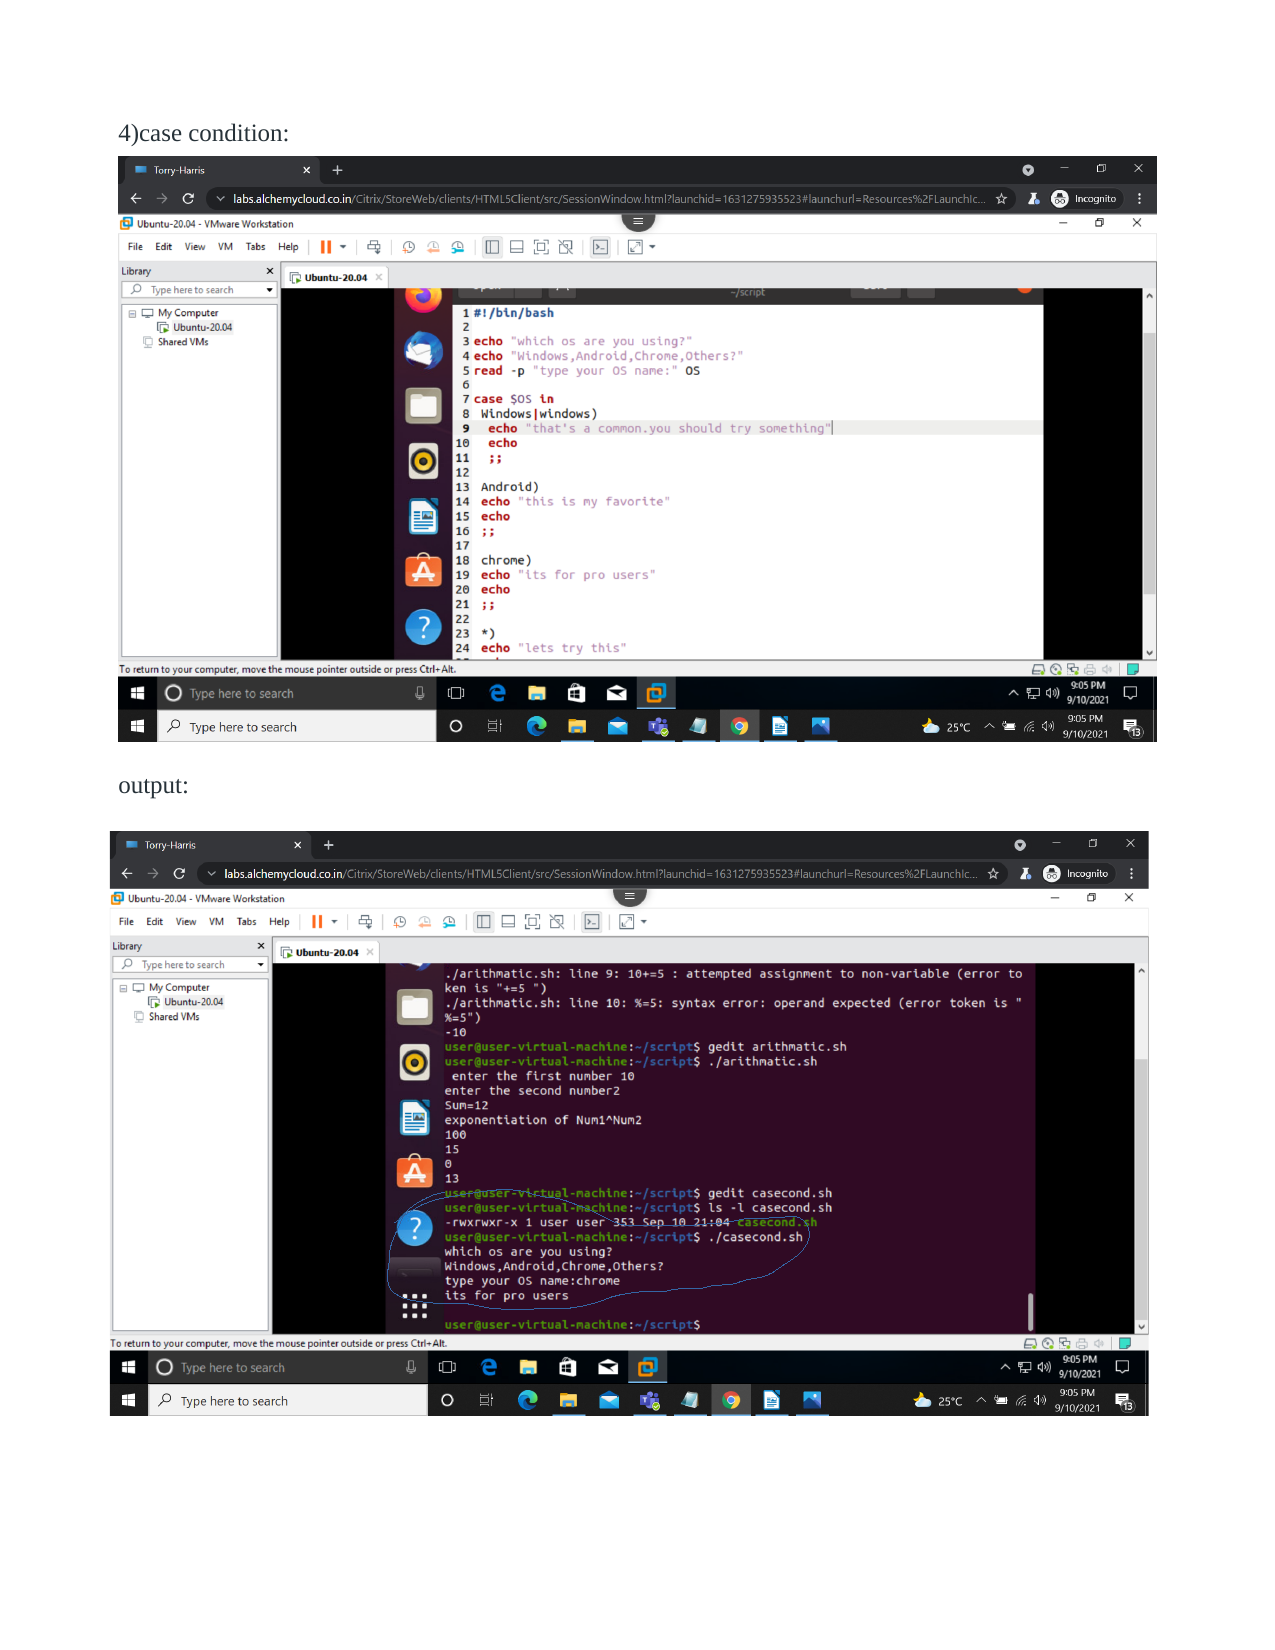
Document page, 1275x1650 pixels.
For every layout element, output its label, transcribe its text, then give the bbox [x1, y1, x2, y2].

text 4)case condition: [118, 118, 1157, 147]
text output: [118, 770, 1157, 799]
picture [109, 831, 1149, 1416]
picture [118, 156, 1157, 742]
